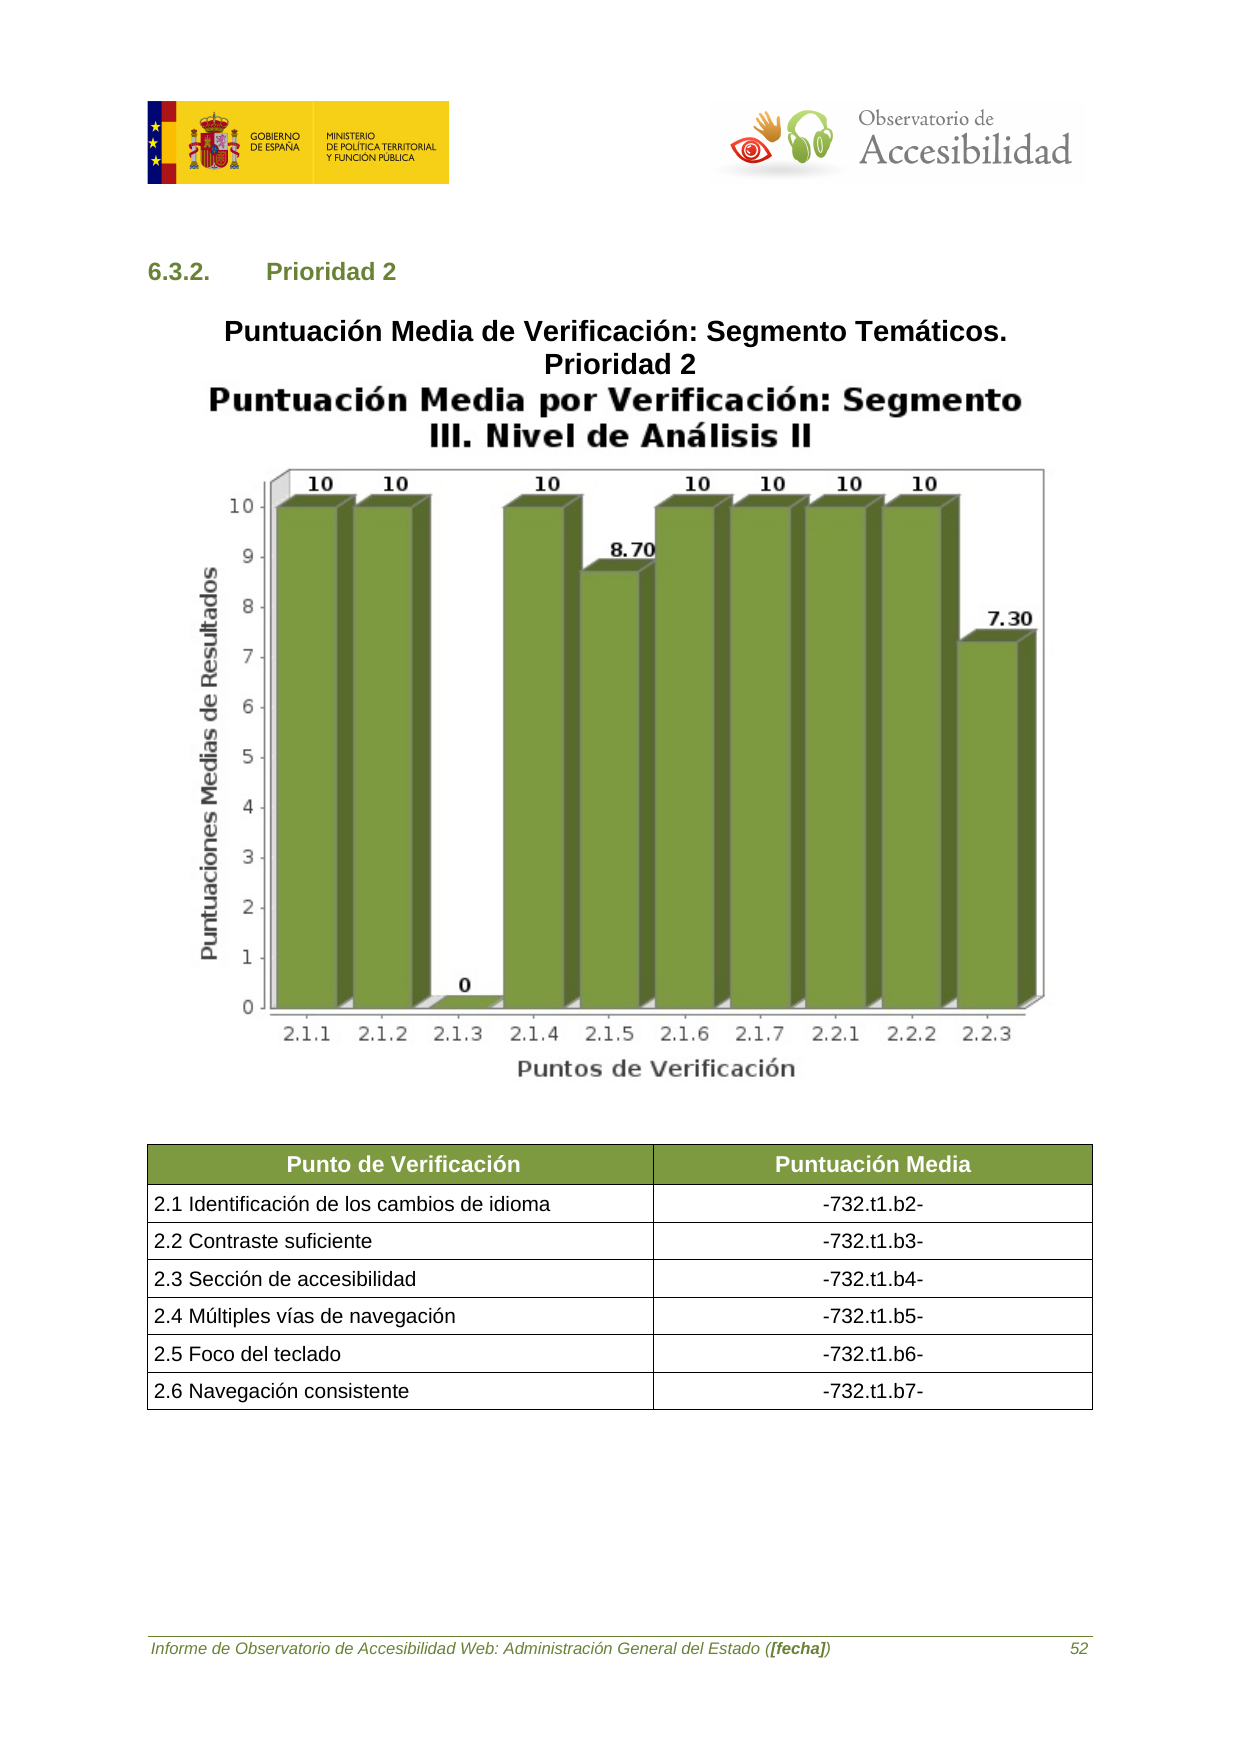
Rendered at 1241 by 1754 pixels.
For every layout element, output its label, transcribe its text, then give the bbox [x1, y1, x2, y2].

table_cell -732.t1.b2- [654, 1185, 1092, 1222]
table_cell 2.4 Múltiples vías de navegación [148, 1298, 653, 1334]
table_header Punto de Verificación [148, 1145, 653, 1184]
table_cell -732.t1.b7- [654, 1373, 1092, 1409]
table_cell -732.t1.b6- [654, 1335, 1092, 1372]
subtitle Prioridad 2 [148, 257, 1092, 286]
table_cell 2.6 Navegación consistente [148, 1373, 653, 1409]
table_cell 2.3 Sección de accesibilidad [148, 1260, 653, 1297]
text Prioridad 2 [148, 347, 1092, 381]
table_cell 2.5 Foco del teclado [148, 1335, 653, 1372]
table_cell -732.t1.b4- [654, 1260, 1092, 1297]
table_header Puntuación Media [654, 1145, 1092, 1184]
table_cell 2.2 Contraste suficiente [148, 1223, 653, 1259]
picture [178, 380, 1062, 1091]
picture [710, 101, 1086, 184]
table_cell -732.t1.b5- [654, 1298, 1092, 1334]
table_cell 2.1 Identificación de los cambios de idioma [148, 1185, 653, 1222]
table_cell -732.t1.b3- [654, 1223, 1092, 1259]
picture [147, 101, 450, 184]
text Puntuación Media de Verificación: Segmento Temáticos. [148, 314, 1092, 347]
